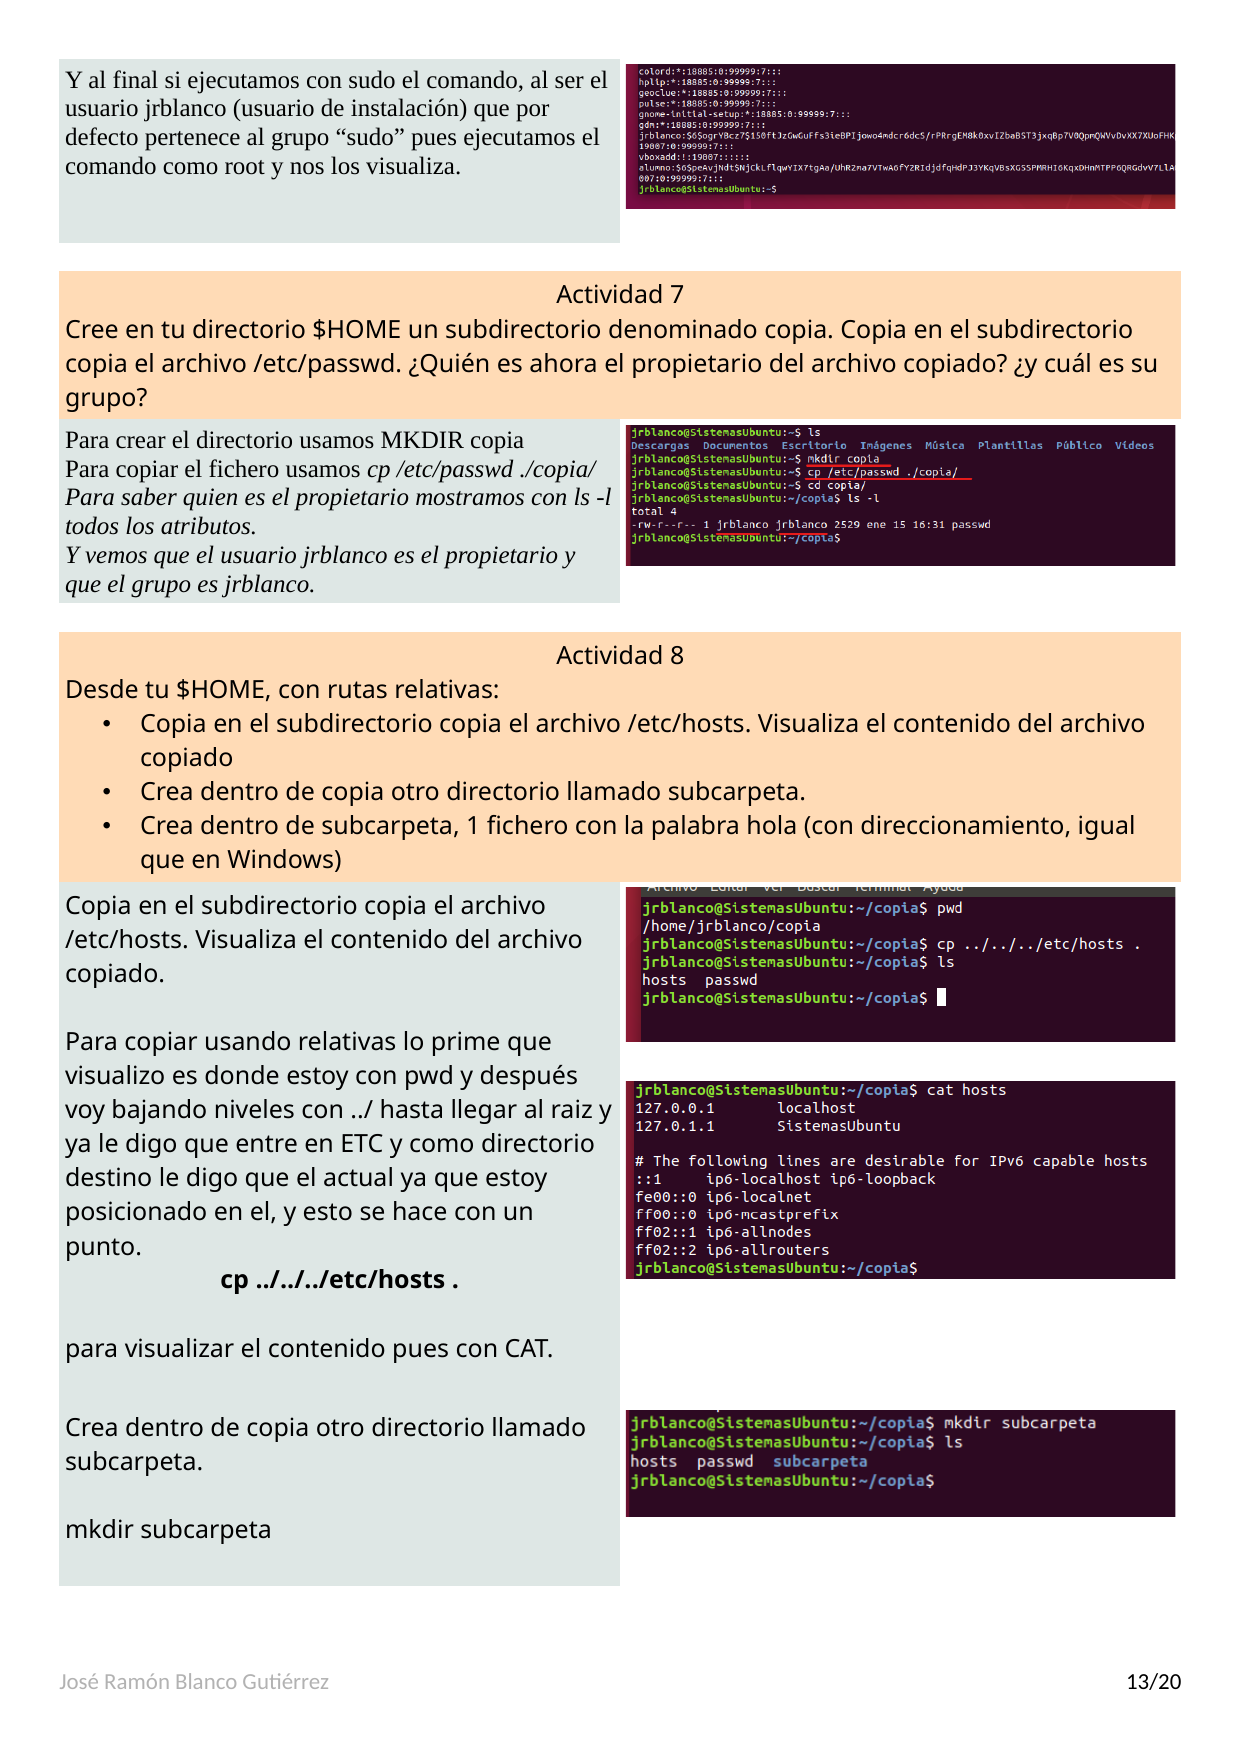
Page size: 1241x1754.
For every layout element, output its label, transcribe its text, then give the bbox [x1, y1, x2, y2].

table_header Actividad 8 Desde tu $HOME, con rutas relativas: Copia en el subdirectorio copia el archivo /etc/hosts. Visualiza el contenido del archivo copiado Crea dentro de copia otro directorio llamado subcarpeta. Crea dentro de subcarpeta, 1 fichero con la palabra hola (con direccionamiento, igual que en Windows) [59, 632, 1181, 882]
table_cell [620, 882, 1181, 1076]
table_cell Copia en el subdirectorio copia el archivo /etc/hosts. Visualiza el contenido del archivo copiado. Para copiar usando relativas lo prime que visualizo es donde estoy con pwd y después voy bajando niveles con ../ hasta llegar al raiz y ya le digo que entre en ETC y como directorio destino le digo que el actual ya que estoy posicionado en el, y esto se hace con un punto. cp ../../../etc/hosts . para visualizar el contenido pues con CAT. [59, 882, 620, 1404]
picture [625, 1410, 1176, 1517]
table_cell [620, 1404, 1181, 1586]
table_cell Para crear el directorio usamos MKDIR copia Para copiar el fichero usamos cp /etc/passwd ./copia/ Para saber quien es el propietario mostramos con ls -l todos los atributos. Y vemos que el usuario jrblanco es el propietario y que el grupo es jrblanco. [59, 419, 620, 603]
table_cell [620, 59, 1181, 243]
picture [625, 425, 1176, 566]
picture [625, 887, 1176, 1042]
table_cell Y al final si ejecutamos con sudo el comando, al ser el usuario jrblanco (usuario de instalación) que por defecto pertenece al grupo “sudo” pues ejecutamos el comando como root y nos los visualiza. [59, 59, 620, 243]
table_cell [620, 1076, 1181, 1404]
table_cell Crea dentro de copia otro directorio llamado subcarpeta. mkdir subcarpeta [59, 1404, 620, 1586]
picture [625, 1081, 1176, 1279]
table_cell [620, 419, 1181, 603]
table_header Actividad 7 Cree en tu directorio $HOME un subdirectorio denominado copia. Copia en el subdirectorio copia el archivo /etc/passwd. ¿Quién es ahora el propietario del archivo copiado? ¿y cuál es su grupo? [59, 271, 1181, 419]
picture [625, 64, 1176, 209]
